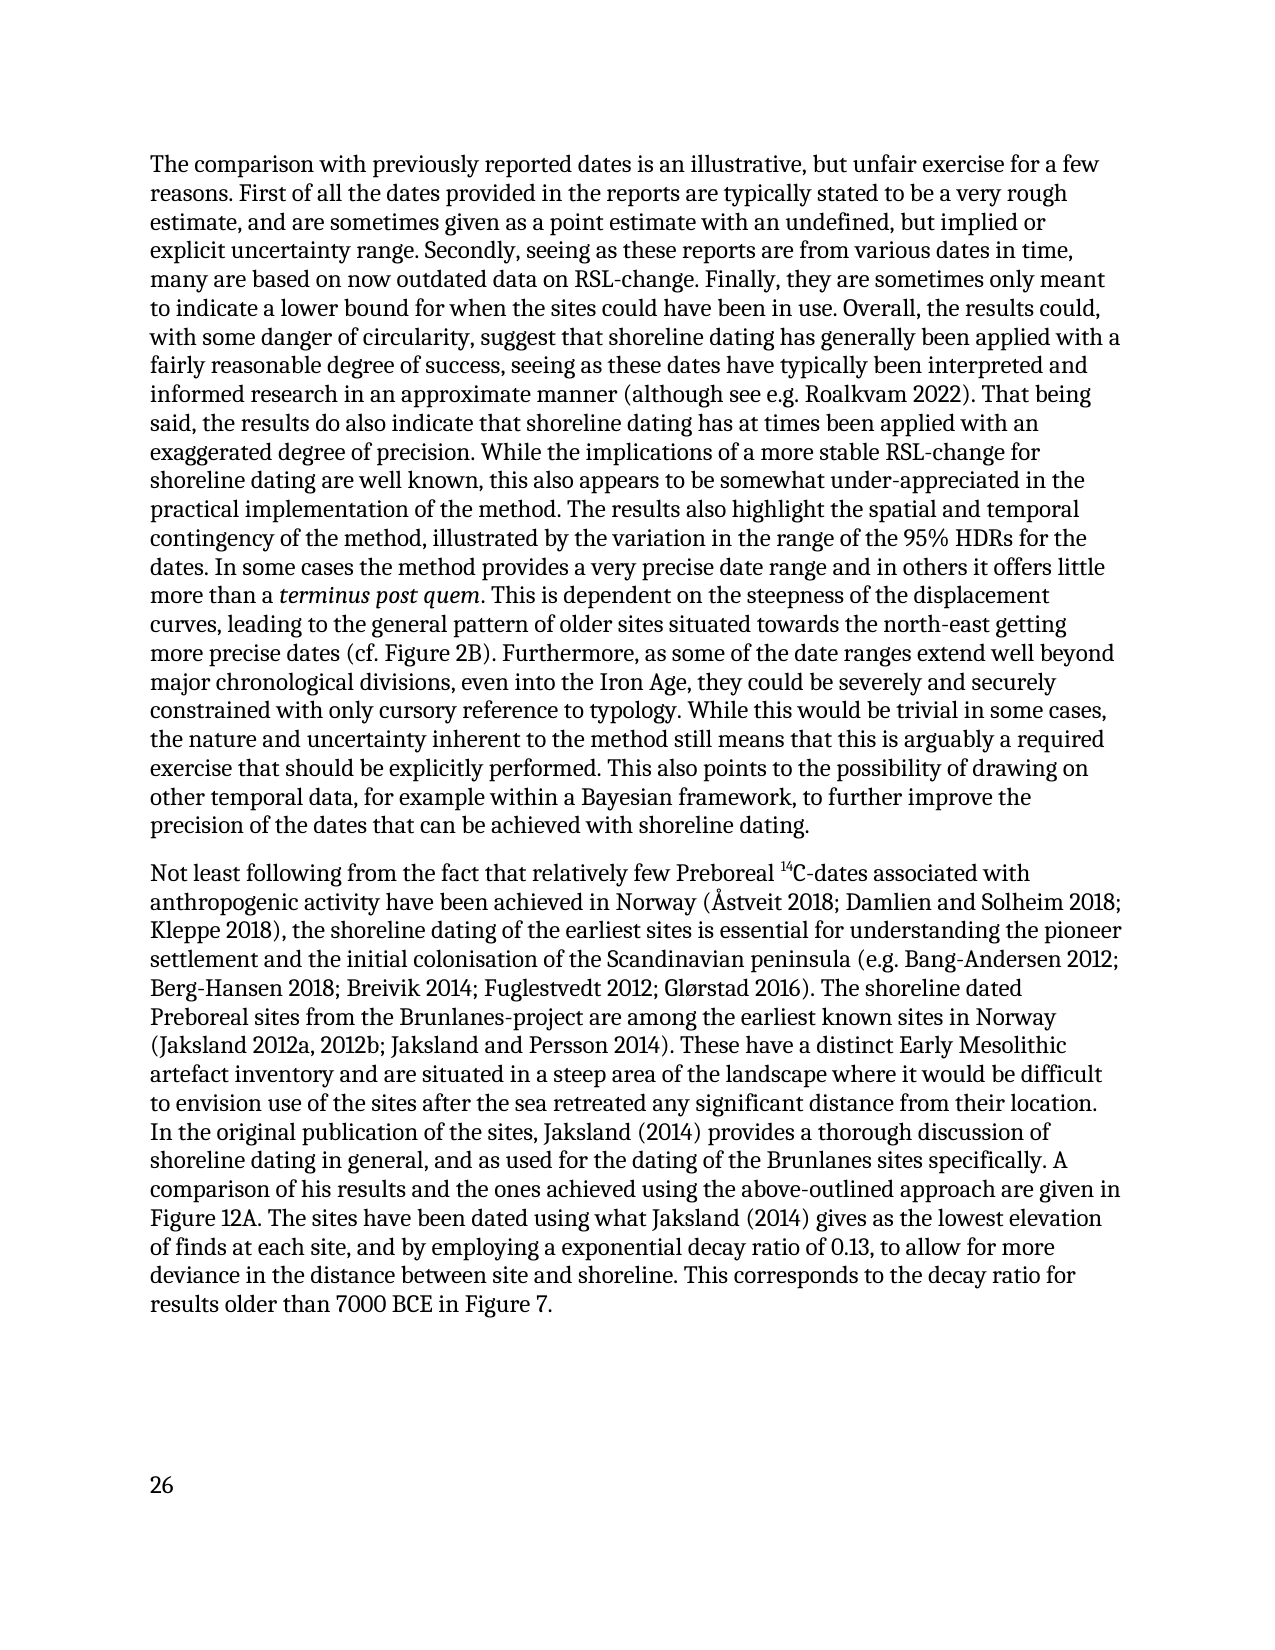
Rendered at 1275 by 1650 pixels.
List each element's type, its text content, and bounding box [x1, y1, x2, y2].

text Not least following from the fact that relatively few Preboreal 14C-dates associated with anthropogenic activity have been achieved in Norway (Åstveit 2018; Damlien and Solheim 2018; Kleppe 2018), the shoreline dating of the earliest sites is essential for understanding the pioneer settlement and the initial colonisation of the Scandinavian peninsula (e.g. Bang-Andersen 2012; Berg-Hansen 2018; Breivik 2014; Fuglestvedt 2012; Glørstad 2016). The shoreline dated Preboreal sites from the Brunlanes-project are among the earliest known sites in Norway (Jaksland 2012a, 2012b; Jaksland and Persson 2014). These have a distinct Early Mesolithic artefact inventory and are situated in a steep area of the landscape where it would be difficult to envision use of the sites after the sea retreated any significant distance from their location. In the original publication of the sites, Jaksland (2014) provides a thorough discussion of shoreline dating in general, and as used for the dating of the Brunlanes sites specifically. A comparison of his results and the ones achieved using the above-outlined approach are given in Figure 12A. The sites have been dated using what Jaksland (2014) gives as the lowest elevation of finds at each site, and by employing a exponential decay ratio of 0.13, to allow for more deviance in the distance between site and shoreline. This corresponds to the decay ratio for results older than 7000 BCE in Figure 7. [150, 859, 1125, 1319]
text The comparison with previously reported dates is an illustrative, but unfair exercise for a few reasons. First of all the dates provided in the reports are typically stated to be a very rough estimate, and are sometimes given as a point estimate with an undefined, but implied or explicit uncertainty range. Secondly, seeing as these reports are from various dates in time, many are based on now outdated data on RSL-change. Finally, they are sometimes only meant to indicate a lower bound for when the sites could have been in use. Overall, the results could, with some danger of circularity, suggest that shoreline dating has generally been applied with a fairly reasonable degree of success, seeing as these dates have typically been interpreted and informed research in an approximate manner (although see e.g. Roalkvam 2022). That being said, the results do also indicate that shoreline dating has at times been applied with an exaggerated degree of precision. While the implications of a more stable RSL-change for shoreline dating are well known, this also appears to be somewhat under-appreciated in the practical implementation of the method. The results also highlight the spatial and temporal contingency of the method, illustrated by the variation in the range of the 95% HDRs for the dates. In some cases the method provides a very precise date range and in others it offers little more than a terminus post quem. This is dependent on the steepness of the displacement curves, leading to the general pattern of older sites situated towards the north-east getting more precise dates (cf. Figure 2B). Furthermore, as some of the date ranges extend well beyond major chronological divisions, even into the Iron Age, they could be severely and securely constrained with only cursory reference to typology. While this would be trivial in some cases, the nature and uncertainty inherent to the method still means that this is arguably a required exercise that should be explicitly performed. This also points to the possibility of drawing on other temporal data, for example within a Bayesian framework, to further improve the precision of the dates that can be achieved with shoreline dating. [150, 150, 1125, 840]
